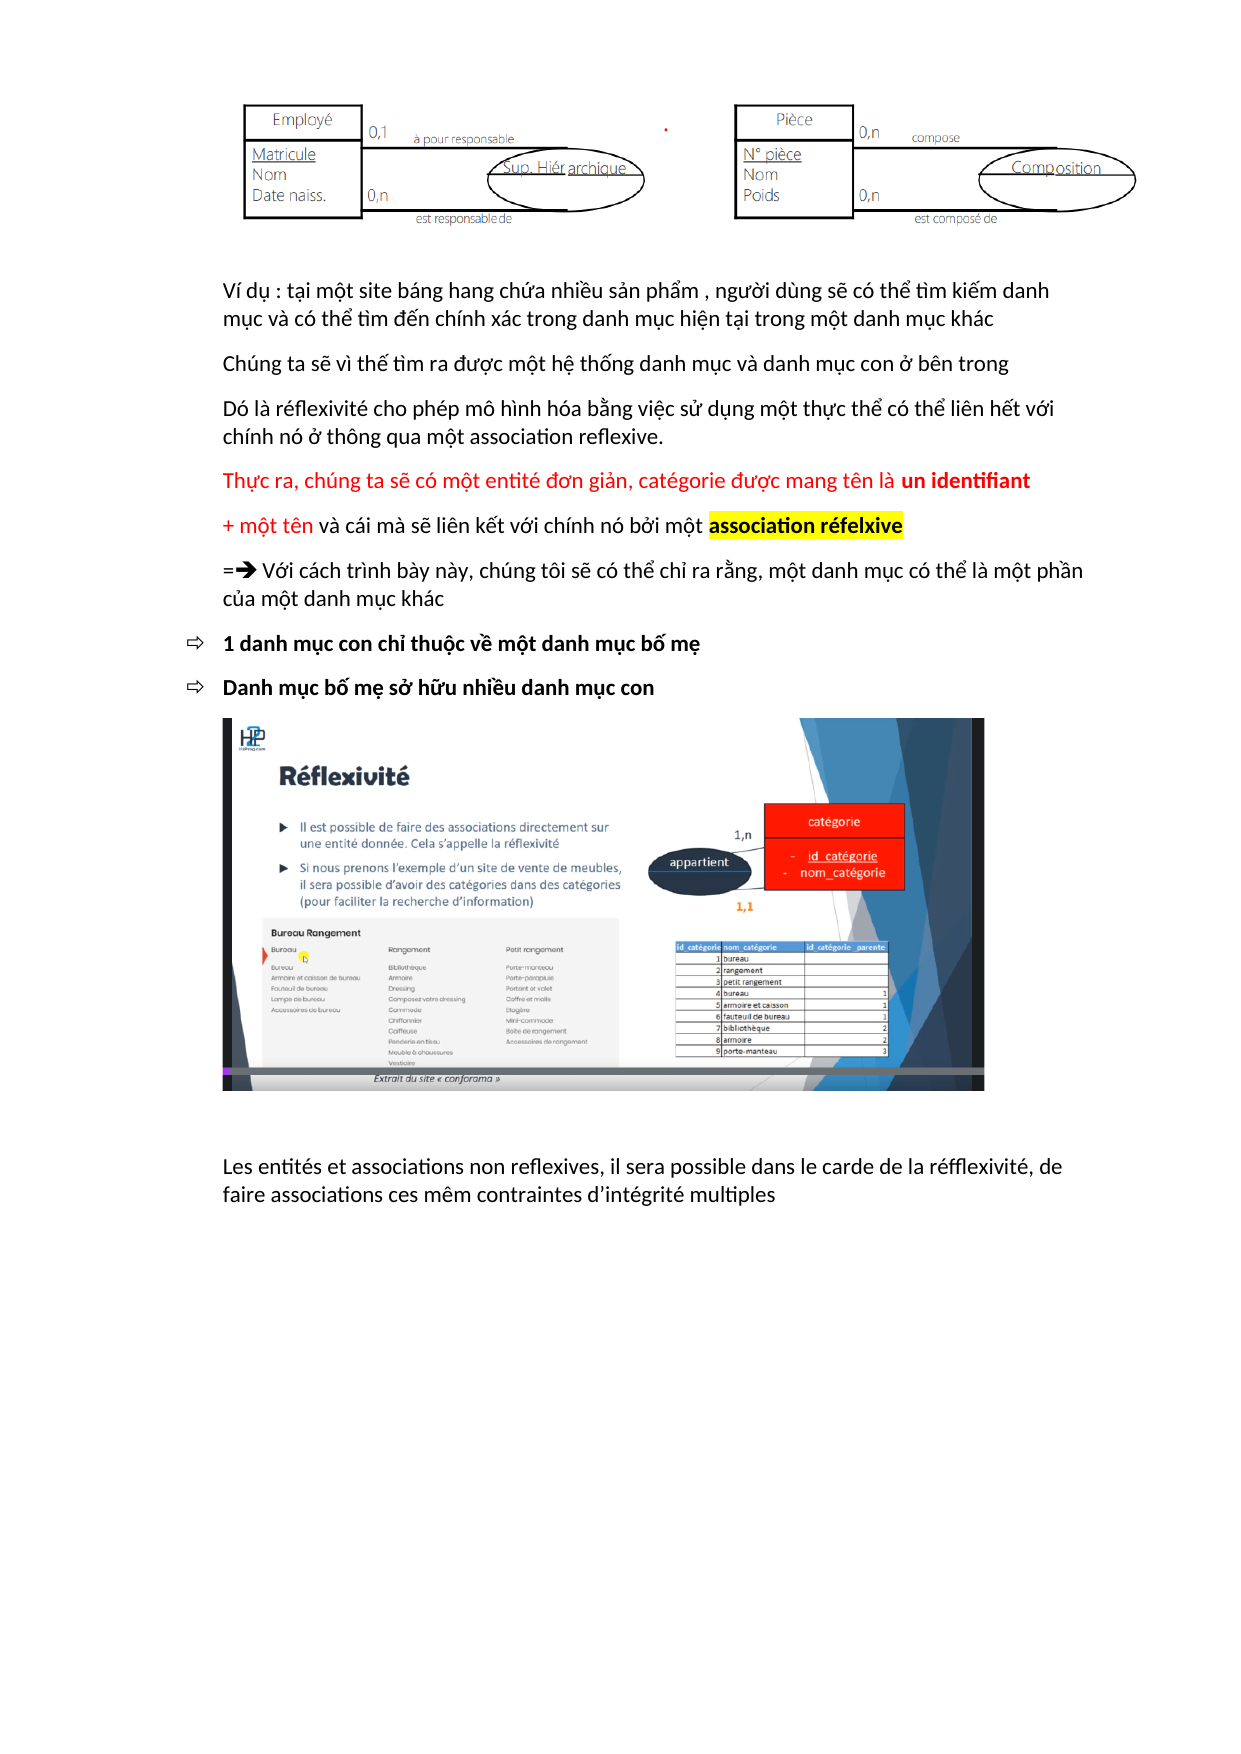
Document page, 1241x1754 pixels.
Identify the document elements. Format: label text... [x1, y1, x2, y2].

list 1 danh mục con chỉ thuộc về một danh mục bố mẹ [185, 629, 1093, 657]
list Thực ra, chúng ta sẽ có một entité đơn giản, catégorie được mang tên là un identifiant [223, 467, 1093, 494]
list Chúng ta sẽ vì thế tìm ra được một hệ thống danh mục và danh mục con ở bên trong [223, 349, 1093, 377]
list = Với cách trình bày này, chúng tôi sẽ có thể chỉ ra rằng, một danh mục có thể là một phần của một danh mục khác [223, 556, 1093, 612]
list Danh mục bố mẹ sở hữu nhiều danh mục con [185, 673, 1093, 701]
list + một tên và cái mà sẽ liên kết với chính nó bởi một association réfelxive [223, 511, 1093, 539]
list Ví dụ : tại một site báng hang chứa nhiều sản phẩm , người dùng sẽ có thể tìm kiếm danh mục và có thể tìm đến chính xác trong danh mục hiện tại trong một danh mục khác [223, 276, 1093, 332]
list Dó là réflexivité cho phép mô hình hóa bằng việc sử dụng một thực thể có thể liên hết với chính nó ở thông qua một association reflexive. [223, 394, 1093, 450]
list Les entités et associations non reflexives, il sera possible dans le carde de la réfflexivité, de faire associations ces mêm contraintes d’intégrité multiples [223, 1152, 1093, 1208]
